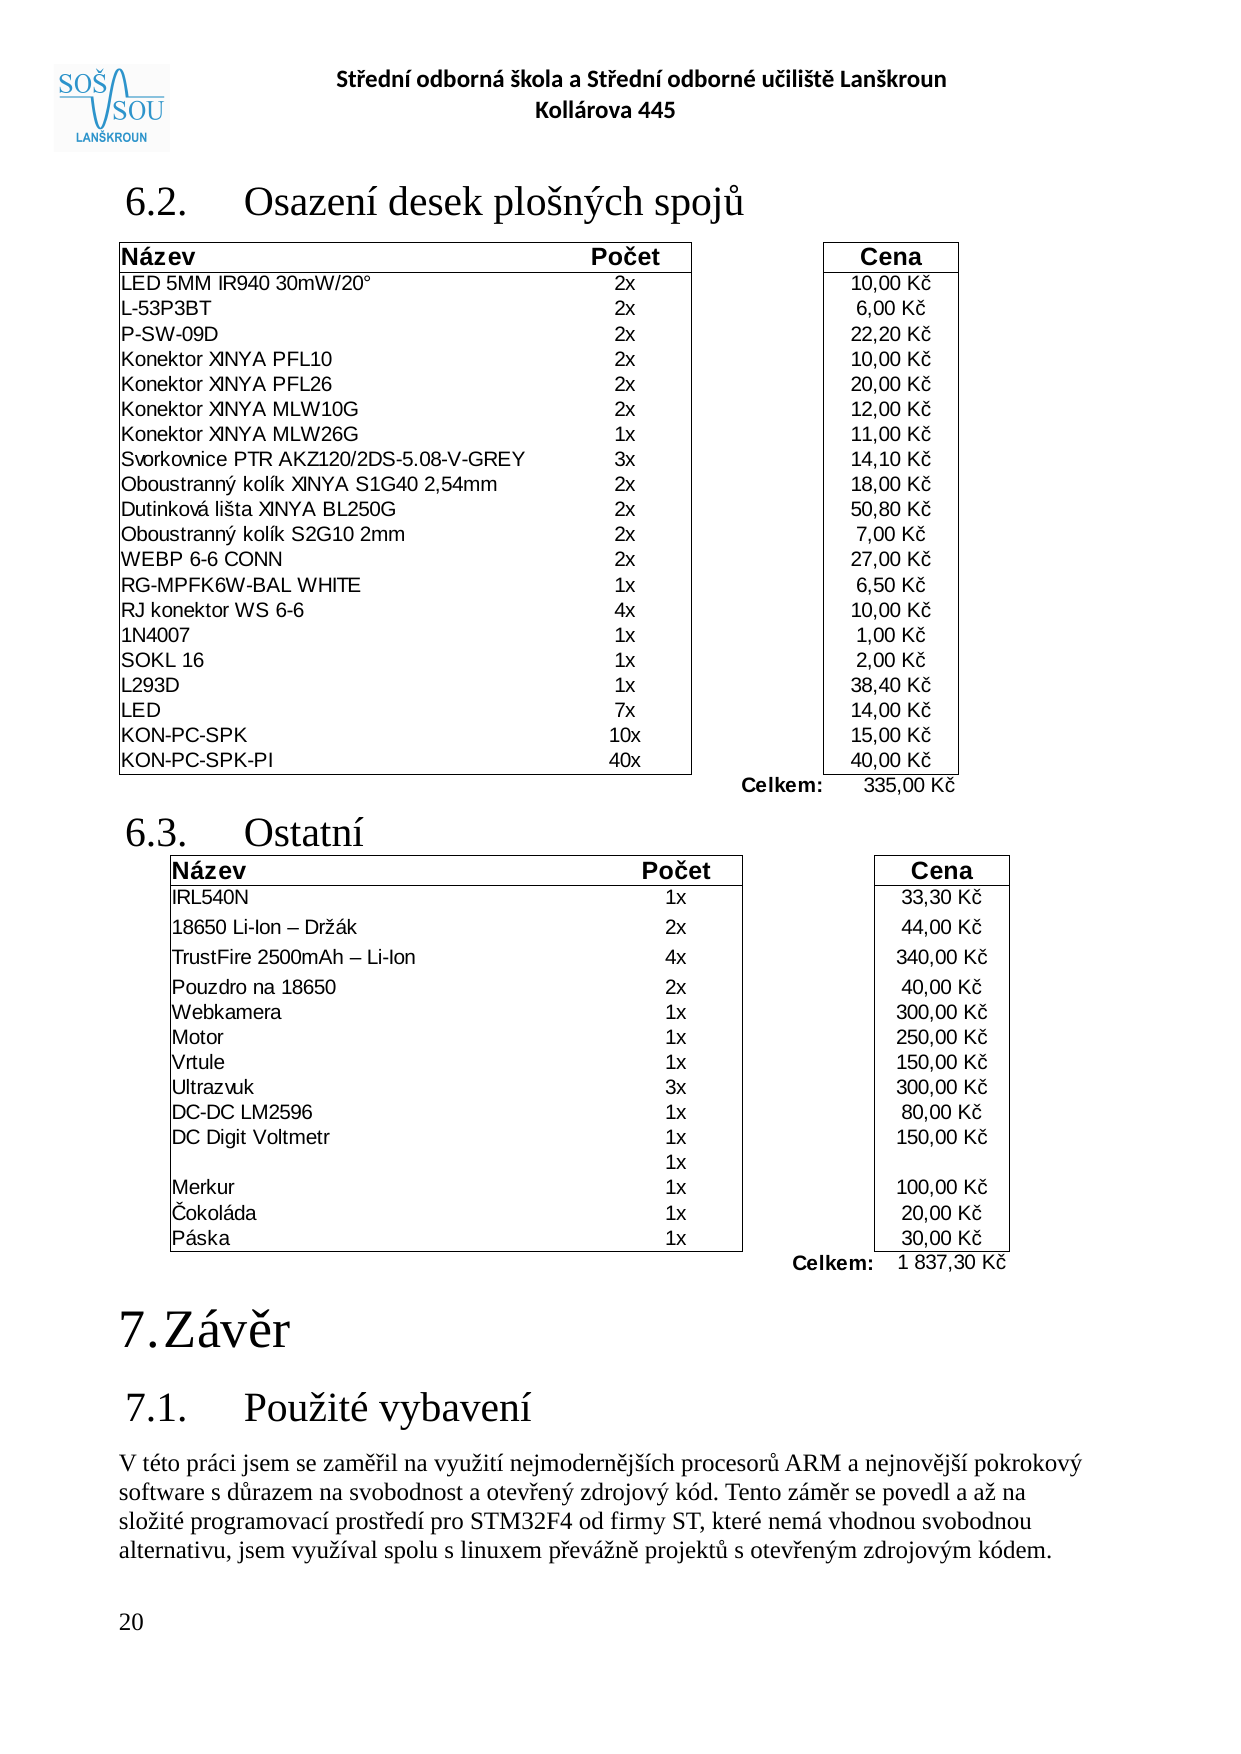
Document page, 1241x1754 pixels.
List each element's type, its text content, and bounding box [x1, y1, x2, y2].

subtitle Použité vybavení [125, 1383, 1092, 1431]
subtitle Osazení desek plošných spojů [125, 177, 1092, 224]
text V této práci jsem se zaměřil na využití nejmodernějších procesorů ARM a nejnovější pokrokový software s důrazem na svobodnost a otevřený zdrojový kód. Tento záměr se povedl a až na složité programovací prostředí pro STM32F4 od firmy ST, které nemá vhodnou svobodnou alternativu, jsem využíval spolu s linuxem převážně projektů s otevřeným zdrojovým kódem. [119, 1448, 1092, 1563]
subtitle Závěr [119, 1297, 1092, 1359]
picture [53, 64, 170, 152]
subtitle Ostatní [125, 808, 1092, 1279]
